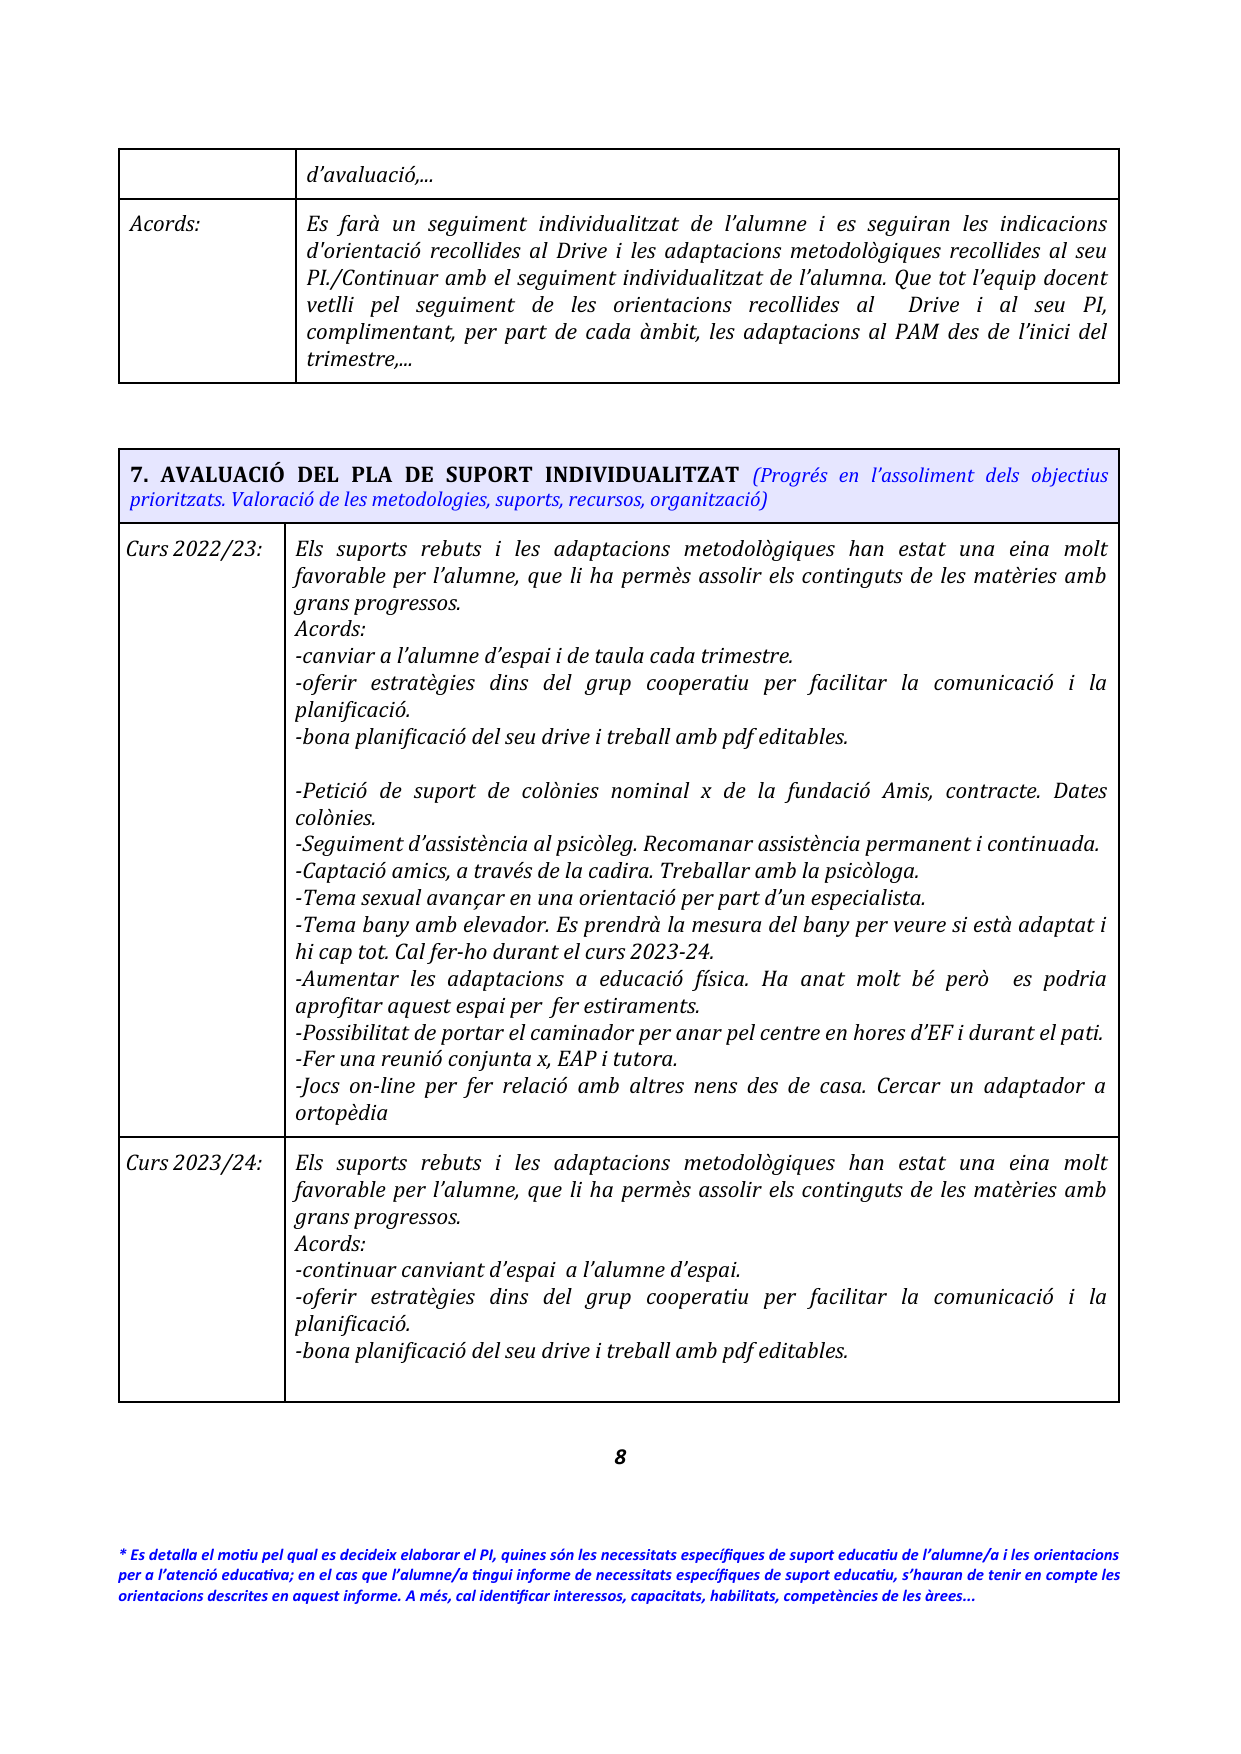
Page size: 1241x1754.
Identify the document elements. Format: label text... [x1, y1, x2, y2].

table_cell [120, 150, 295, 197]
table_cell d’avaluació,... [297, 150, 1118, 197]
table_cell Els suports rebuts i les adaptacions metodològiques han estat una eina molt favorable per l’alumne, que li ha permès assolir els continguts de les matèries amb grans progressos. Acords: -canviar a l’alumne d’espai i de taula cada trimestre. -oferir estratègies dins del grup cooperatiu per facilitar la comunicació i la planificació. -bona planificació del seu drive i treball amb pdf editables. -Petició de suport de colònies nominal x de la fundació Amis, contracte. Dates colònies. -Seguiment d’assistència al psicòleg. Recomanar assistència permanent i continuada. -Captació amics, a través de la cadira. Treballar amb la psicòloga. -Tema sexual avançar en una orientació per part d’un especialista. -Tema bany amb elevador. Es prendrà la mesura del bany per veure si està adaptat i hi cap tot. Cal fer-ho durant el curs 2023-24. -Aumentar les adaptacions a educació física. Ha anat molt bé però es podria aprofitar aquest espai per fer estiraments. -Possibilitat de portar el caminador per anar pel centre en hores d’EF i durant el pati. -Fer una reunió conjunta x, EAP i tutora. -Jocs on-line per fer relació amb altres nens des de casa. Cercar un adaptador a ortopèdia [286, 524, 1118, 1136]
table_cell Es farà un seguiment individualitzat de l’alumne i es seguiran les indicacions d'orientació recollides al Drive i les adaptacions metodològiques recollides al seu PI./Continuar amb el seguiment individualitzat de l’alumna. Que tot l’equip docent vetlli pel seguiment de les orientacions recollides al Drive i al seu PI, complimentant, per part de cada àmbit, les adaptacions al PAM des de l’inici del trimestre,... [297, 200, 1118, 382]
table_cell Els suports rebuts i les adaptacions metodològiques han estat una eina molt favorable per l’alumne, que li ha permès assolir els continguts de les matèries amb grans progressos. Acords: -continuar canviant d’espai a l’alumne d’espai. -oferir estratègies dins del grup cooperatiu per facilitar la comunicació i la planificació. -bona planificació del seu drive i treball amb pdf editables. [286, 1138, 1118, 1401]
table_cell Curs 2023/24: [120, 1138, 284, 1401]
table_cell Acords: [120, 200, 295, 382]
table_header 7. AVALUACIÓ DEL PLA DE SUPORT INDIVIDUALITZAT (Progrés en l’assoliment dels objectius prioritzats. Valoració de les metodologies, suports, recursos, organització) [120, 450, 1118, 522]
table_cell Curs 2022/23: [120, 524, 284, 1136]
